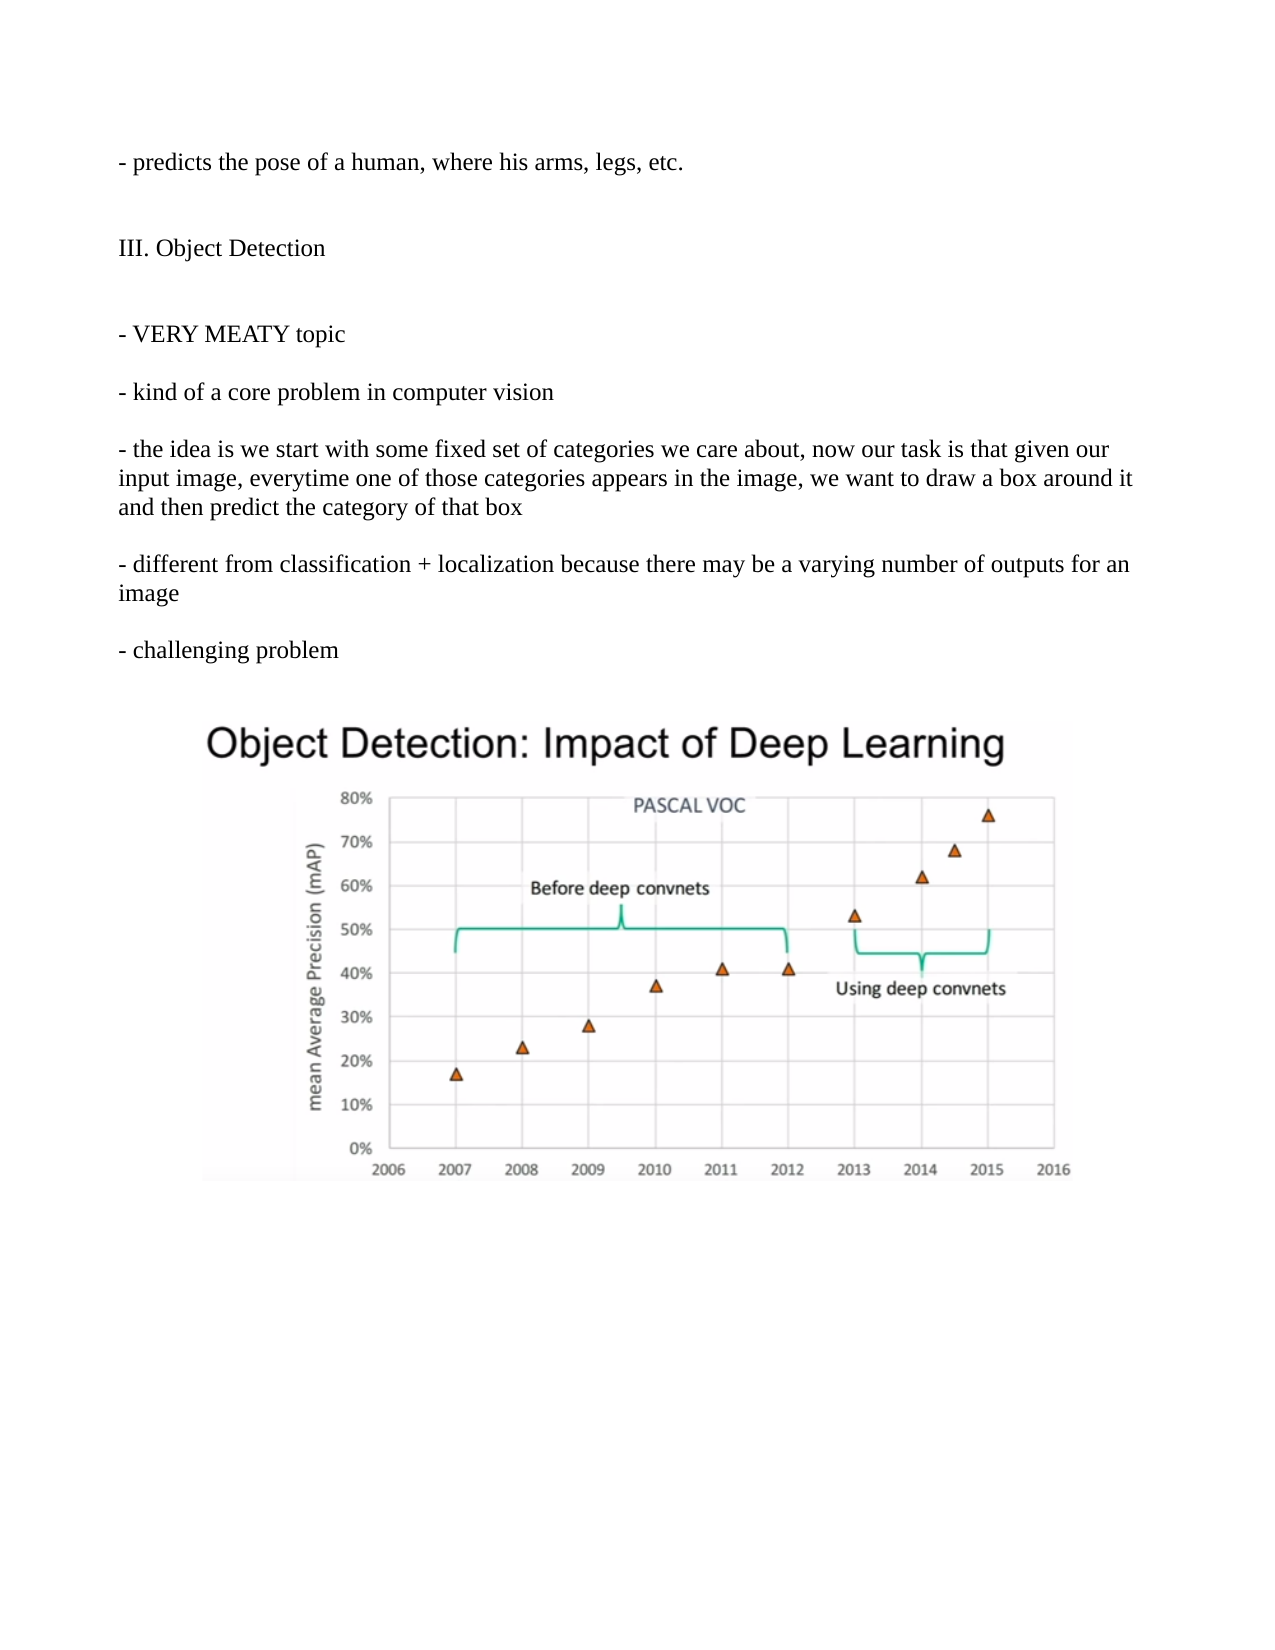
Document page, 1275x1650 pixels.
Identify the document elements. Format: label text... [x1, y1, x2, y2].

text - different from classification + localization because there may be a varying number of outputs for an image [118, 549, 1157, 607]
text III. Object Detection [118, 233, 1157, 262]
text - predicts the pose of a human, where his arms, legs, etc. [118, 147, 1157, 176]
text - the idea is we start with some fixed set of categories we care about, now our task is that given our input image, everytime one of those categories appears in the image, we want to draw a box around it and then predict the category of that box [118, 434, 1157, 521]
text - challenging problem [118, 636, 1157, 664]
text - kind of a core problem in computer vision [118, 377, 1157, 406]
text - VERY MEATY topic [118, 319, 1157, 348]
picture [202, 721, 1073, 1181]
